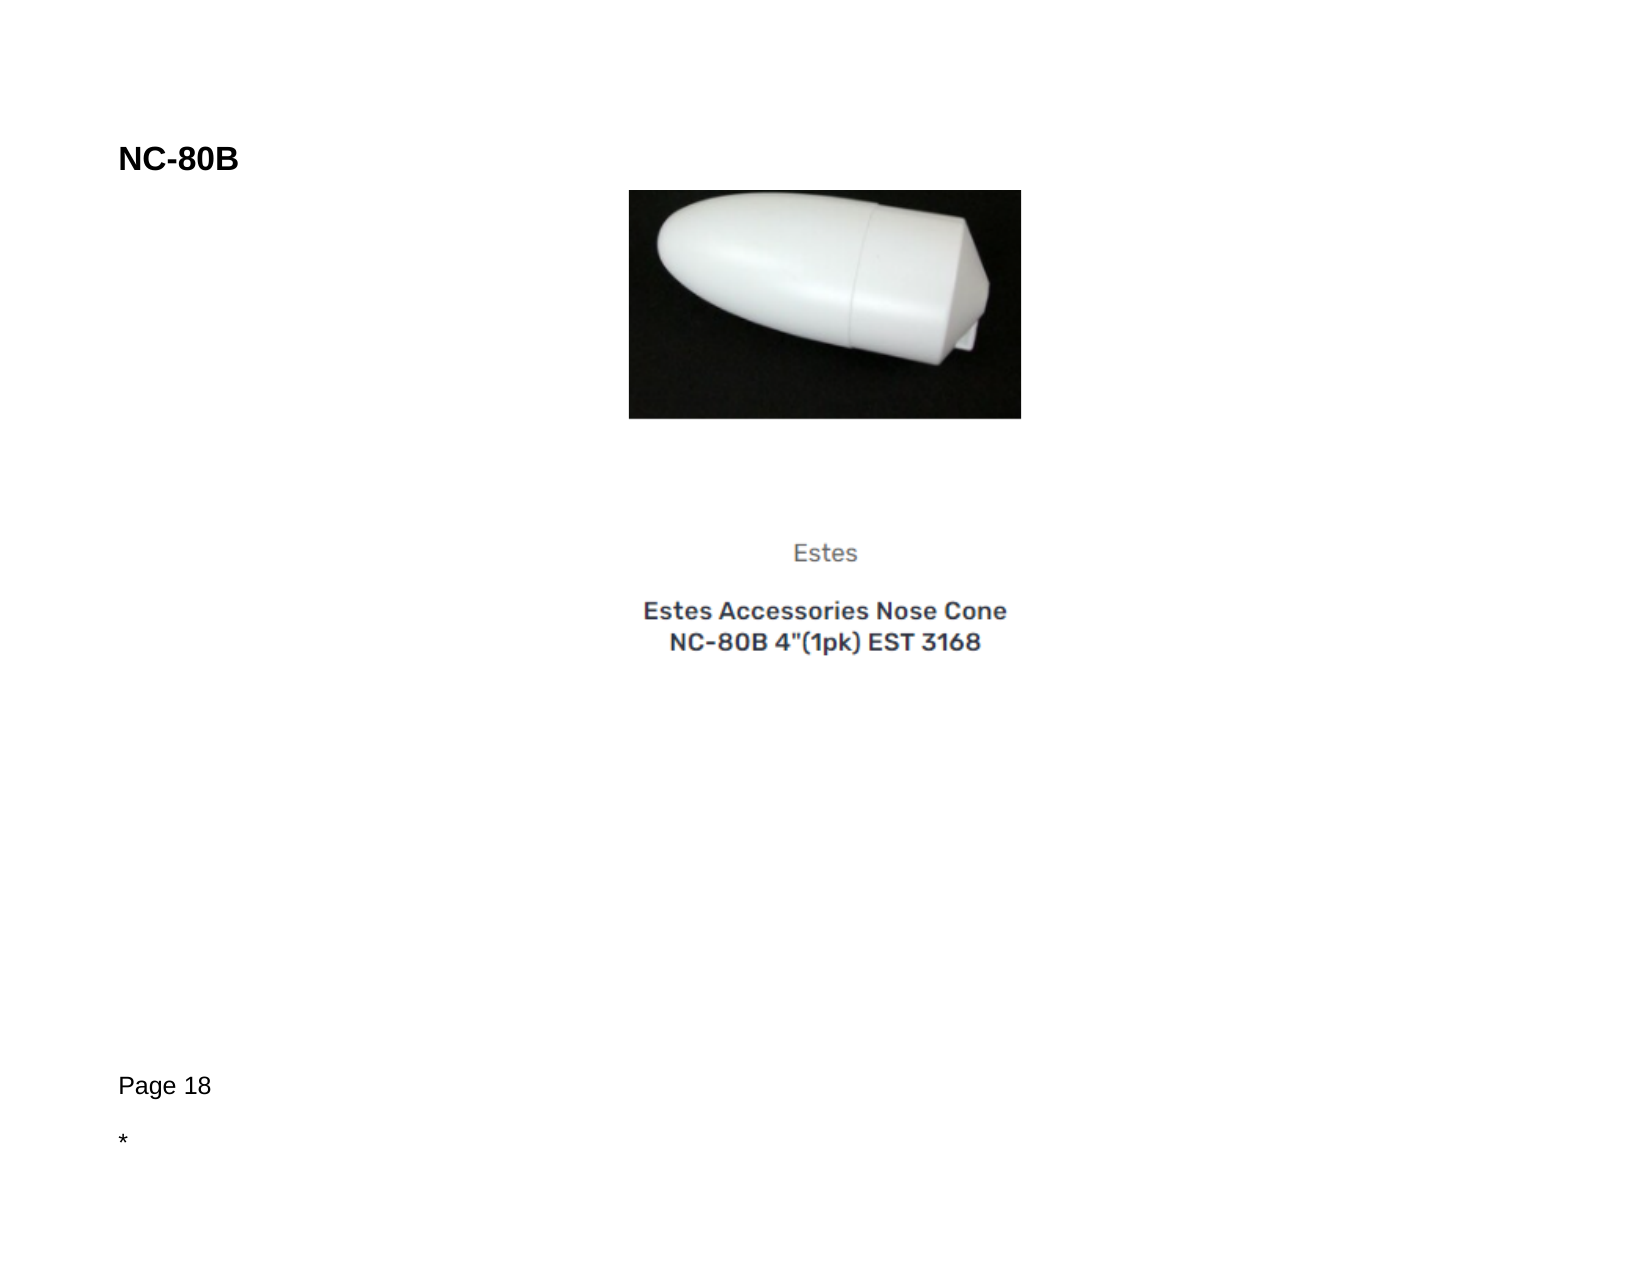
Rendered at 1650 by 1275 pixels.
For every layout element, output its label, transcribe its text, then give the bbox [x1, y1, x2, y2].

picture [628, 190, 1022, 665]
subtitle NC-80B [118, 139, 1532, 178]
